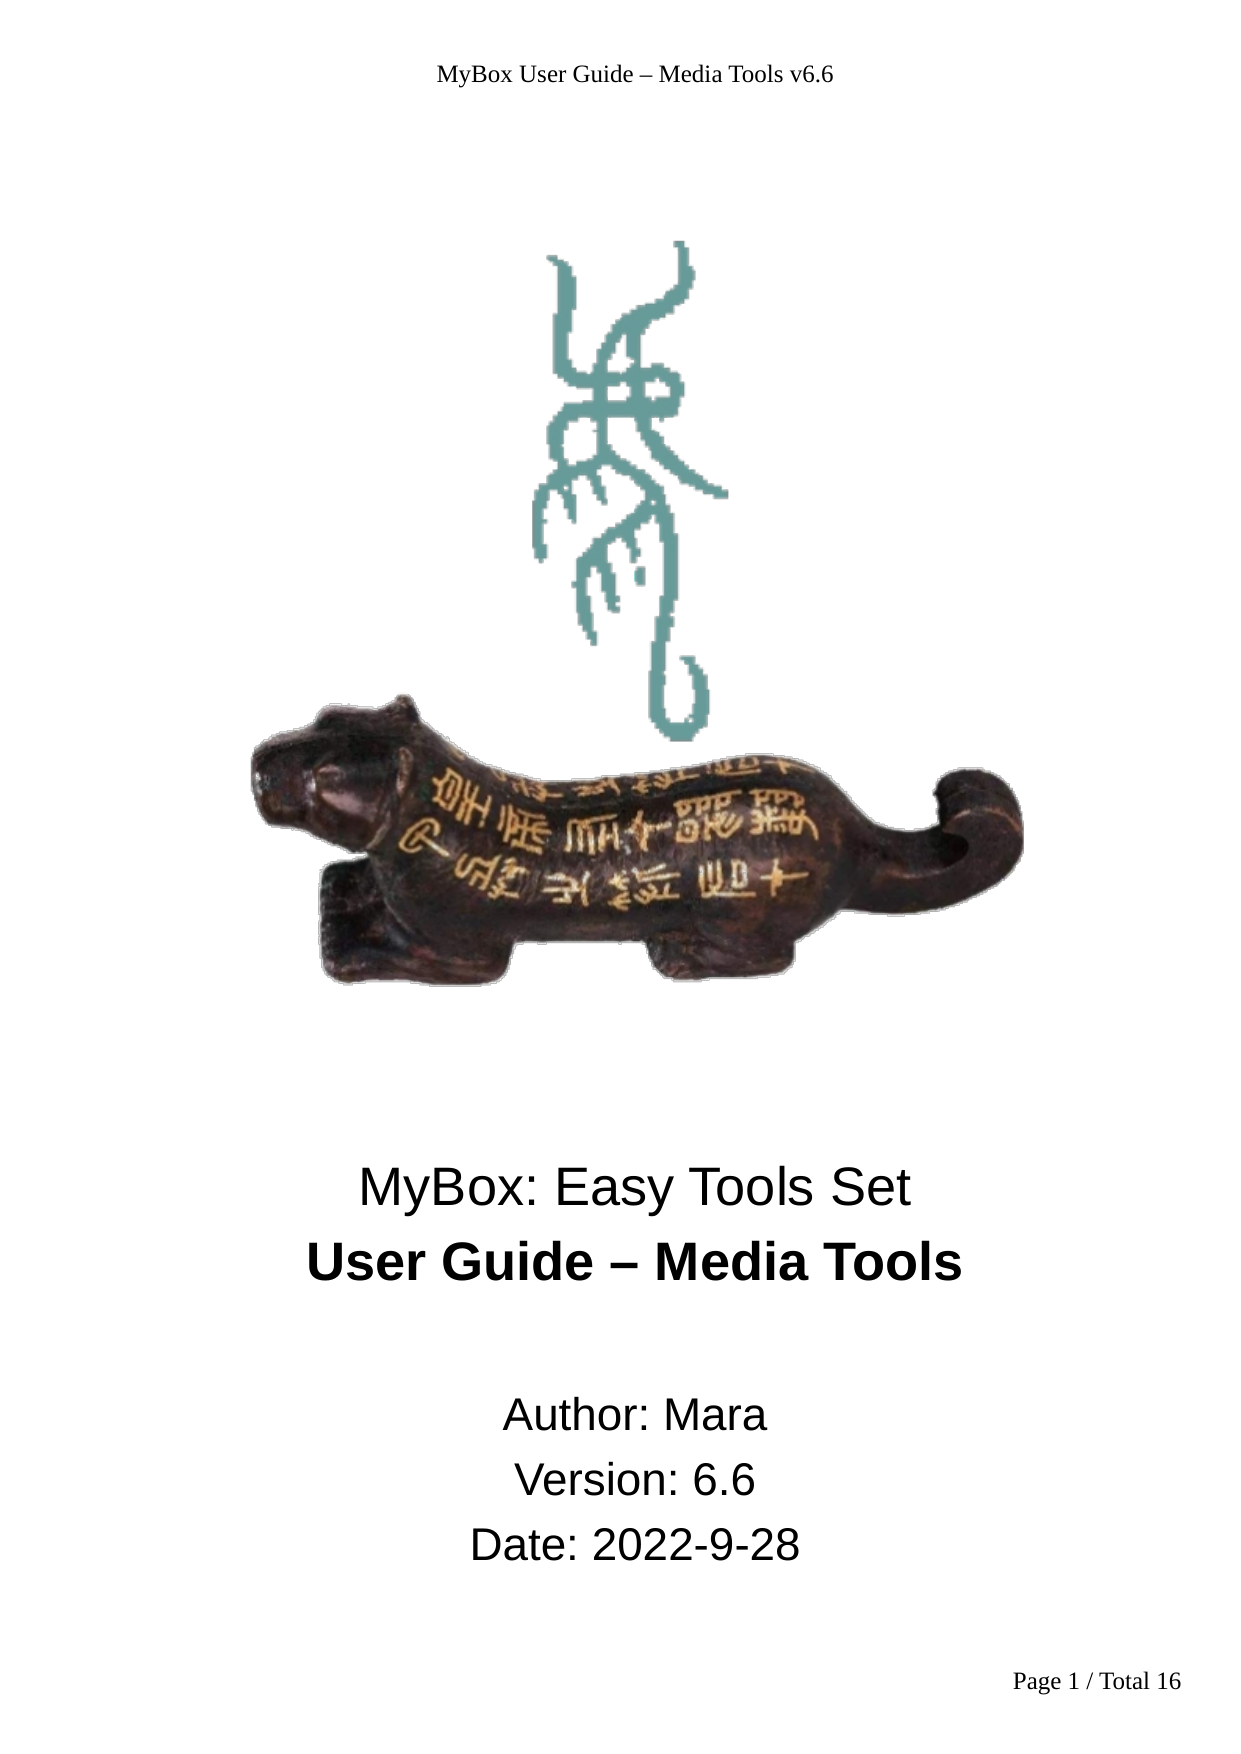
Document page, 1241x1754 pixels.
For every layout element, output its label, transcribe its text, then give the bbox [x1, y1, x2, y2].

subtitle MyBox: Easy Tools Set [88, 1155, 1181, 1217]
text Date: 2022-9-28 [88, 1517, 1181, 1570]
text Author: Mara [88, 1387, 1181, 1440]
picture [242, 232, 1027, 1015]
text User Guide – Media Tools [88, 1230, 1181, 1292]
text Version: 6.6 [88, 1452, 1181, 1505]
